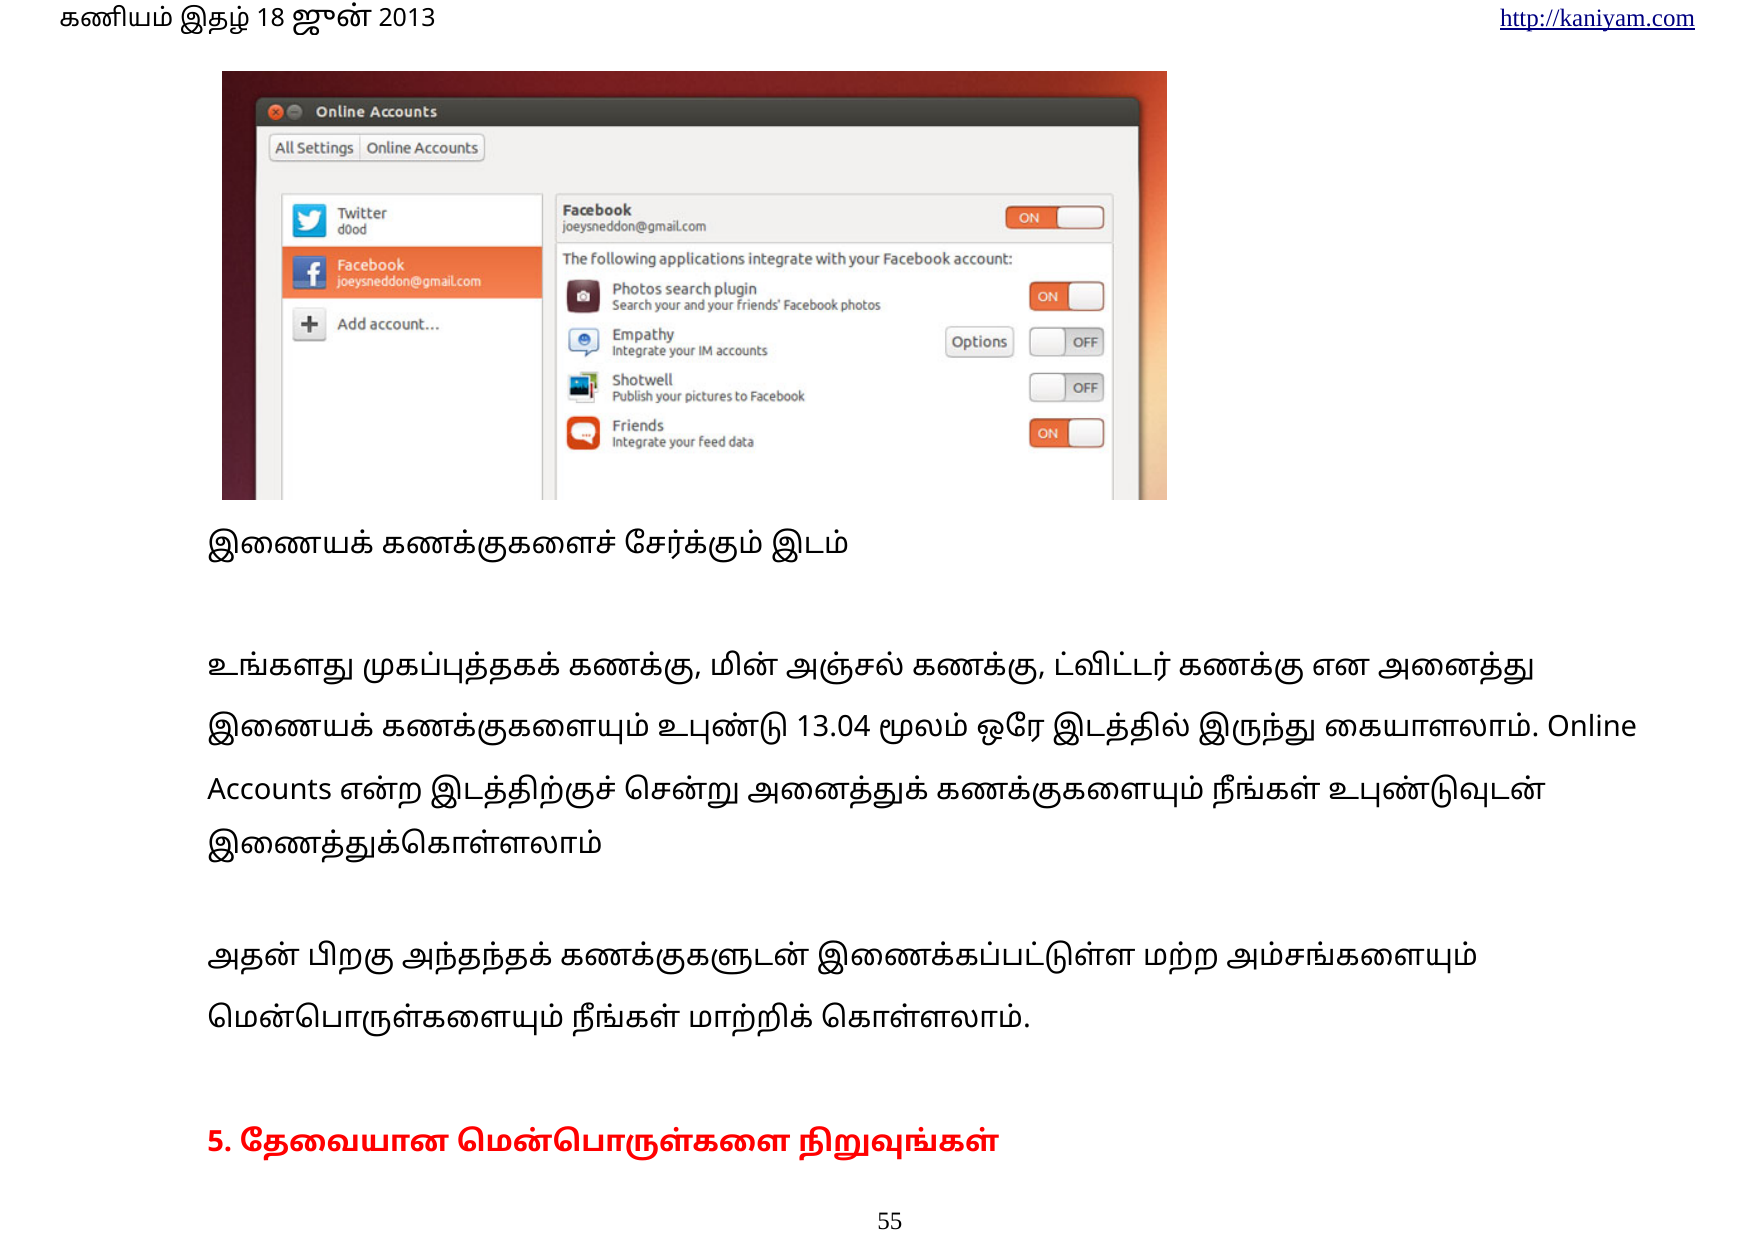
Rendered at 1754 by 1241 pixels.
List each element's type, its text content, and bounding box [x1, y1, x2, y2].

text இணையக் கணக்குகளைச் சேர்க்கும் இடம் [207, 527, 1695, 565]
text அதன் பிறகு அந்தந்தக் கணக்குகளுடன் இணைக்கப்பட்டுள்ள மற்ற அம்சங்களையும் மென்பொருள்களையும் நீங்கள் மாற்றிக் கொள்ளலாம். [207, 882, 1695, 1039]
text உங்களது முகப்புத்தகக் கணக்கு, மின் அஞ்சல் கணக்கு, ட்விட்டர் கணக்கு என அனைத்து இணையக் கணக்குகளையும் உபுண்டு 13.04 மூலம் ஒரே இடத்தில் இருந்து கையாளலாம். Online Accounts என்ற இடத்திற்குச் சென்று அனைத்துக் கணக்குகளையும் நீங்கள் உபுண்டுவுடன் இணைத்துக்கொள்ளலாம் [207, 584, 1695, 864]
text 5. தேவையான மென்பொருள்களை நிறுவுங்கள் [207, 1060, 1695, 1162]
picture [222, 71, 1167, 500]
